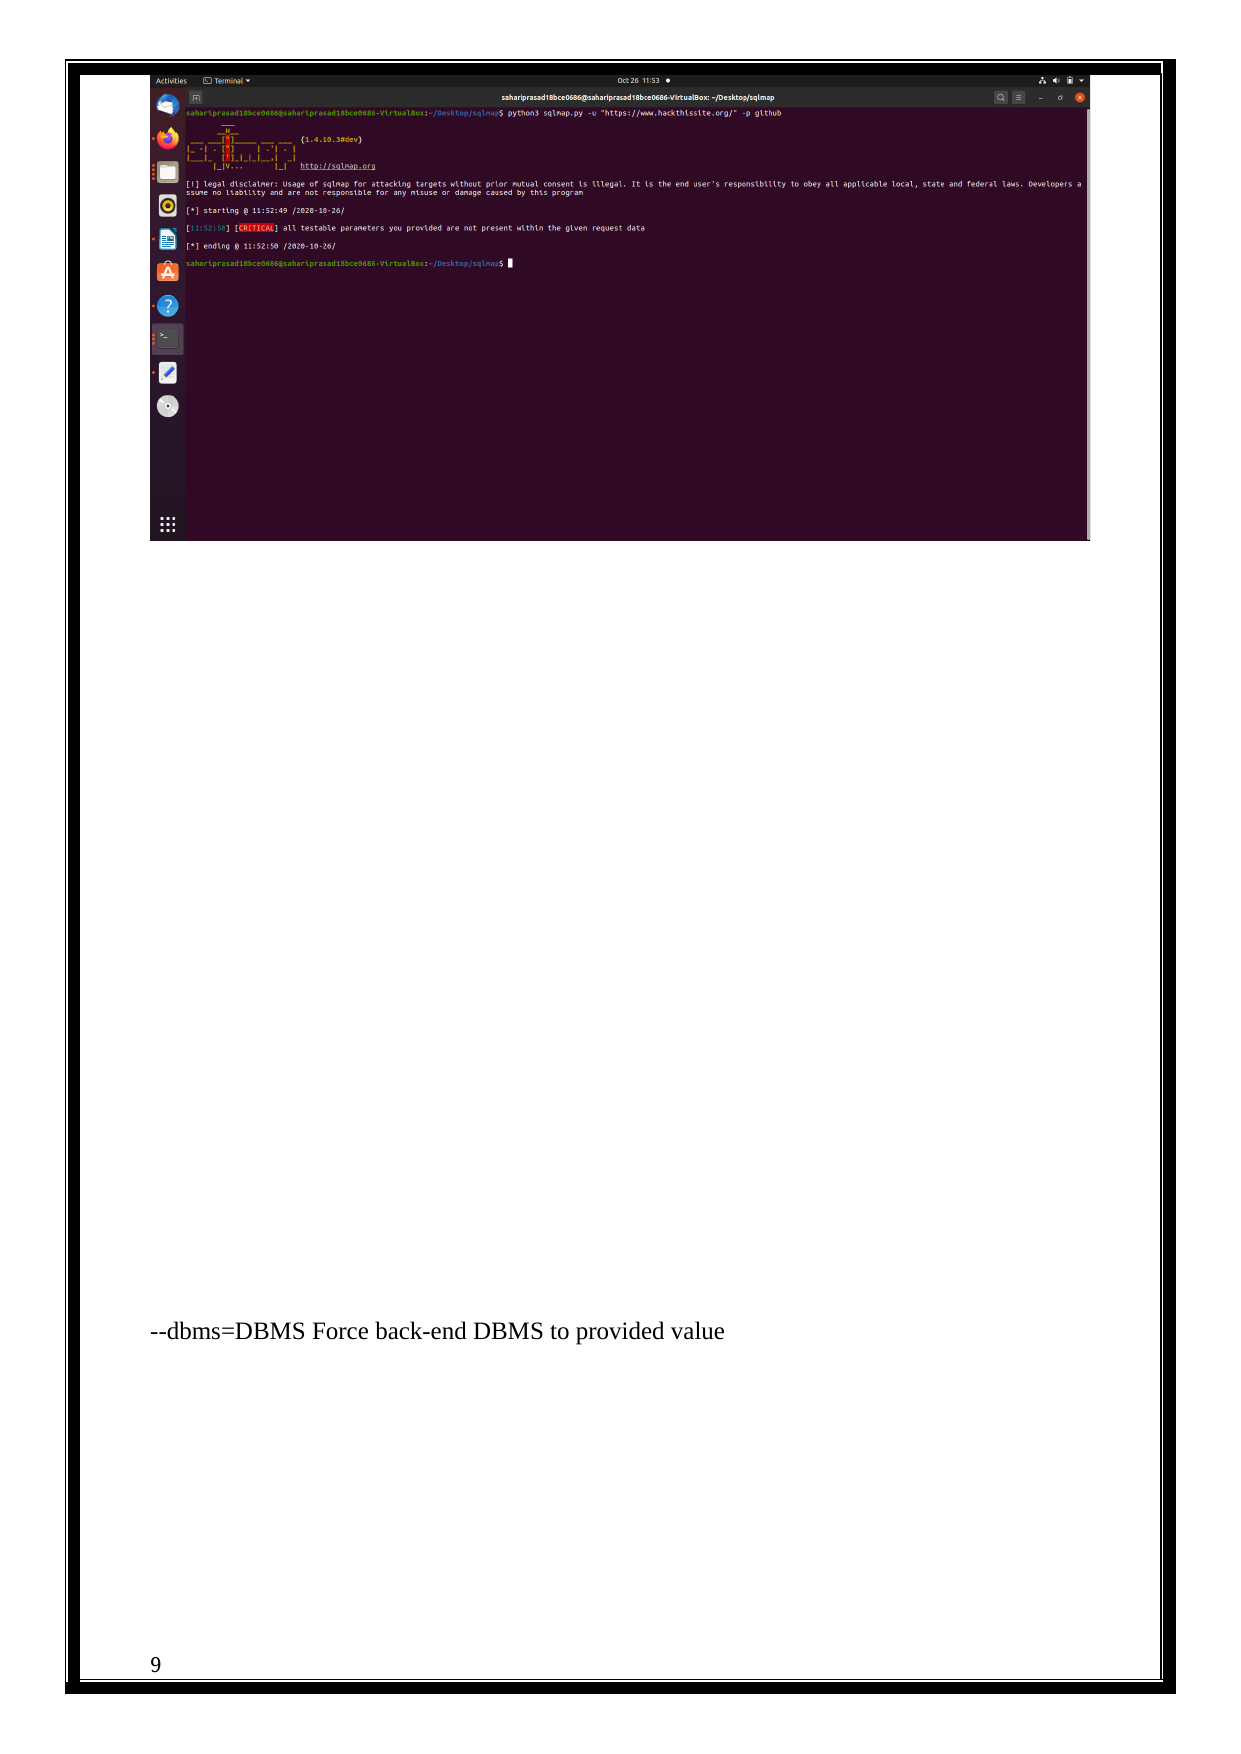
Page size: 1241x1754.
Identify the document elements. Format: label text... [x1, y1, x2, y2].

text --dbms=DBMS Force back-end DBMS to provided value [150, 1316, 1090, 1345]
picture [150, 75, 1091, 541]
